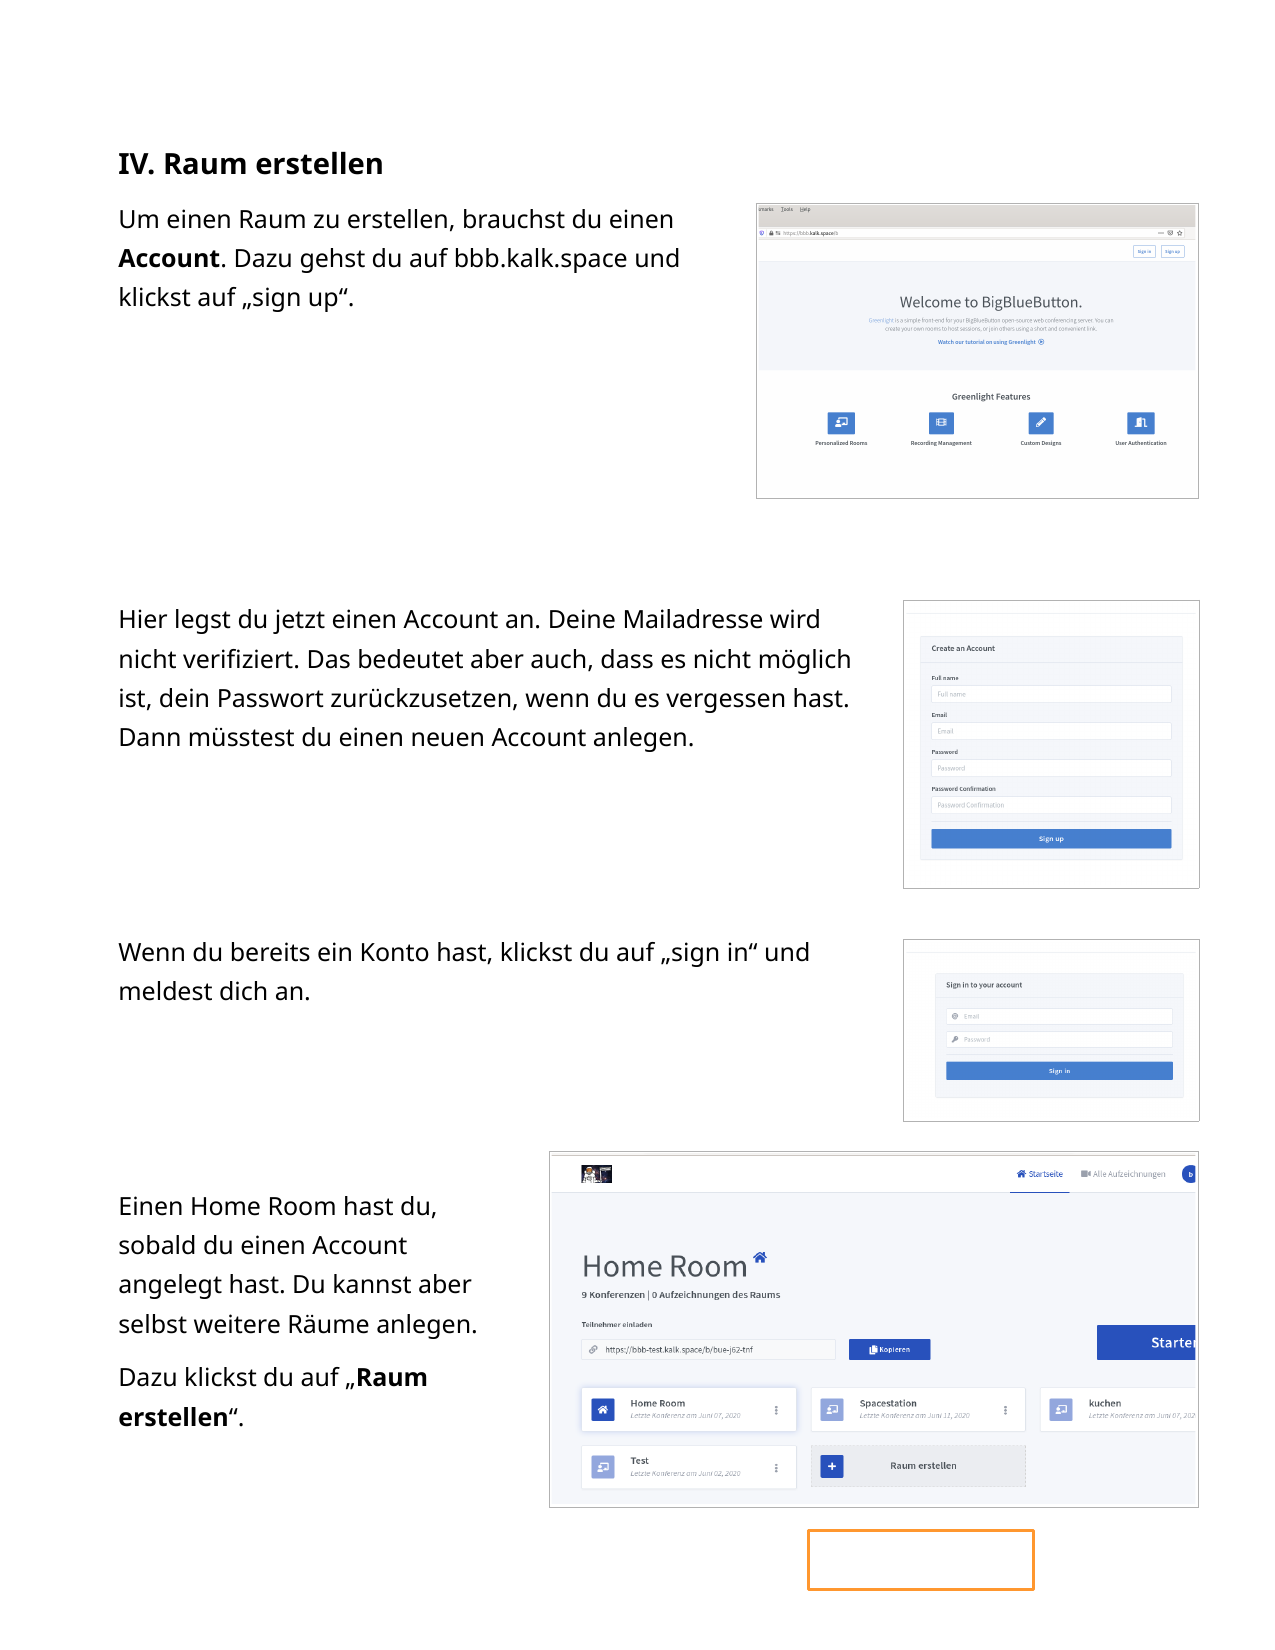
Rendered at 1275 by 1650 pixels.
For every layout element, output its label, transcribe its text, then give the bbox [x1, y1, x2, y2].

picture [758, 205, 1196, 495]
picture [952, 602, 1144, 885]
text [1199, 1189, 1216, 1340]
text [904, 601, 1199, 888]
text [550, 1152, 1198, 1507]
text [1199, 1360, 1216, 1433]
text Um einen Raum zu erstellen, brauchst du einen Account. Dazu gehst du auf bbb.kalk.space und klickst auf „sign up“. [118, 201, 1216, 314]
text [904, 940, 1199, 1121]
text Einen Home Room hast du, sobald du einen Account angelegt hast. Du kannst aber selbst weitere Räume anlegen. [118, 1189, 549, 1340]
picture [551, 1153, 1196, 1504]
picture [940, 942, 1142, 1097]
text Dazu klickst du auf „Raum erstellen“. [118, 1360, 549, 1433]
subtitle IV. Raum erstellen [118, 143, 1216, 183]
text [757, 204, 1198, 498]
text Hier legst du jetzt einen Account an. Deine Mailadresse wird nicht verifiziert. Das bedeutet aber auch, dass es nicht möglich ist, dein Passwort zurückzusetzen, wenn du es vergessen hast. Dann müsstest du einen neuen Account anlegen. [118, 602, 903, 754]
text Wenn du bereits ein Konto hast, klickst du auf „sign in“ und meldest dich an. [118, 934, 1216, 1008]
